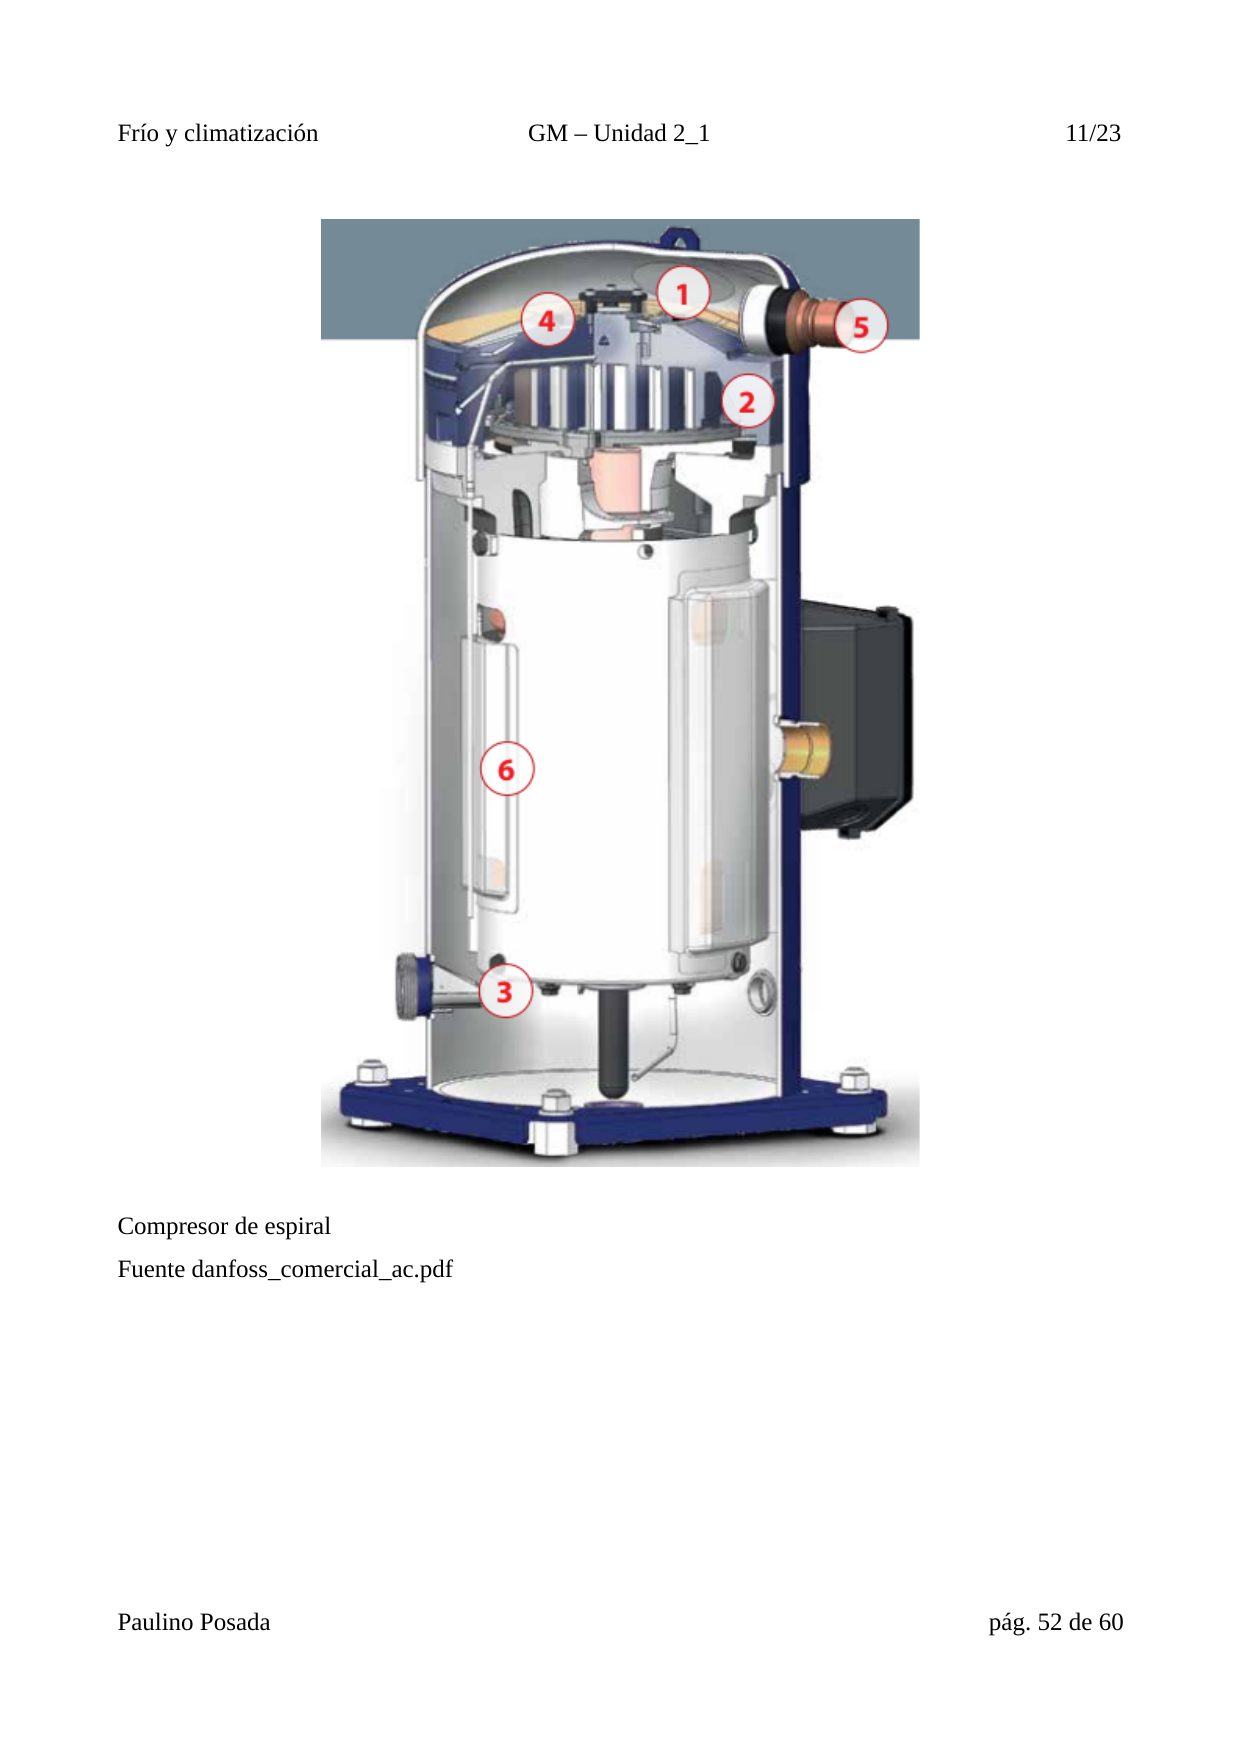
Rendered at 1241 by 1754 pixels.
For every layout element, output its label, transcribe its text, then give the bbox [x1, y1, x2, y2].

text Compresor de espiral [117, 1211, 1123, 1240]
picture [321, 219, 920, 1167]
text Fuente danfoss_comercial_ac.pdf [117, 1254, 1123, 1283]
